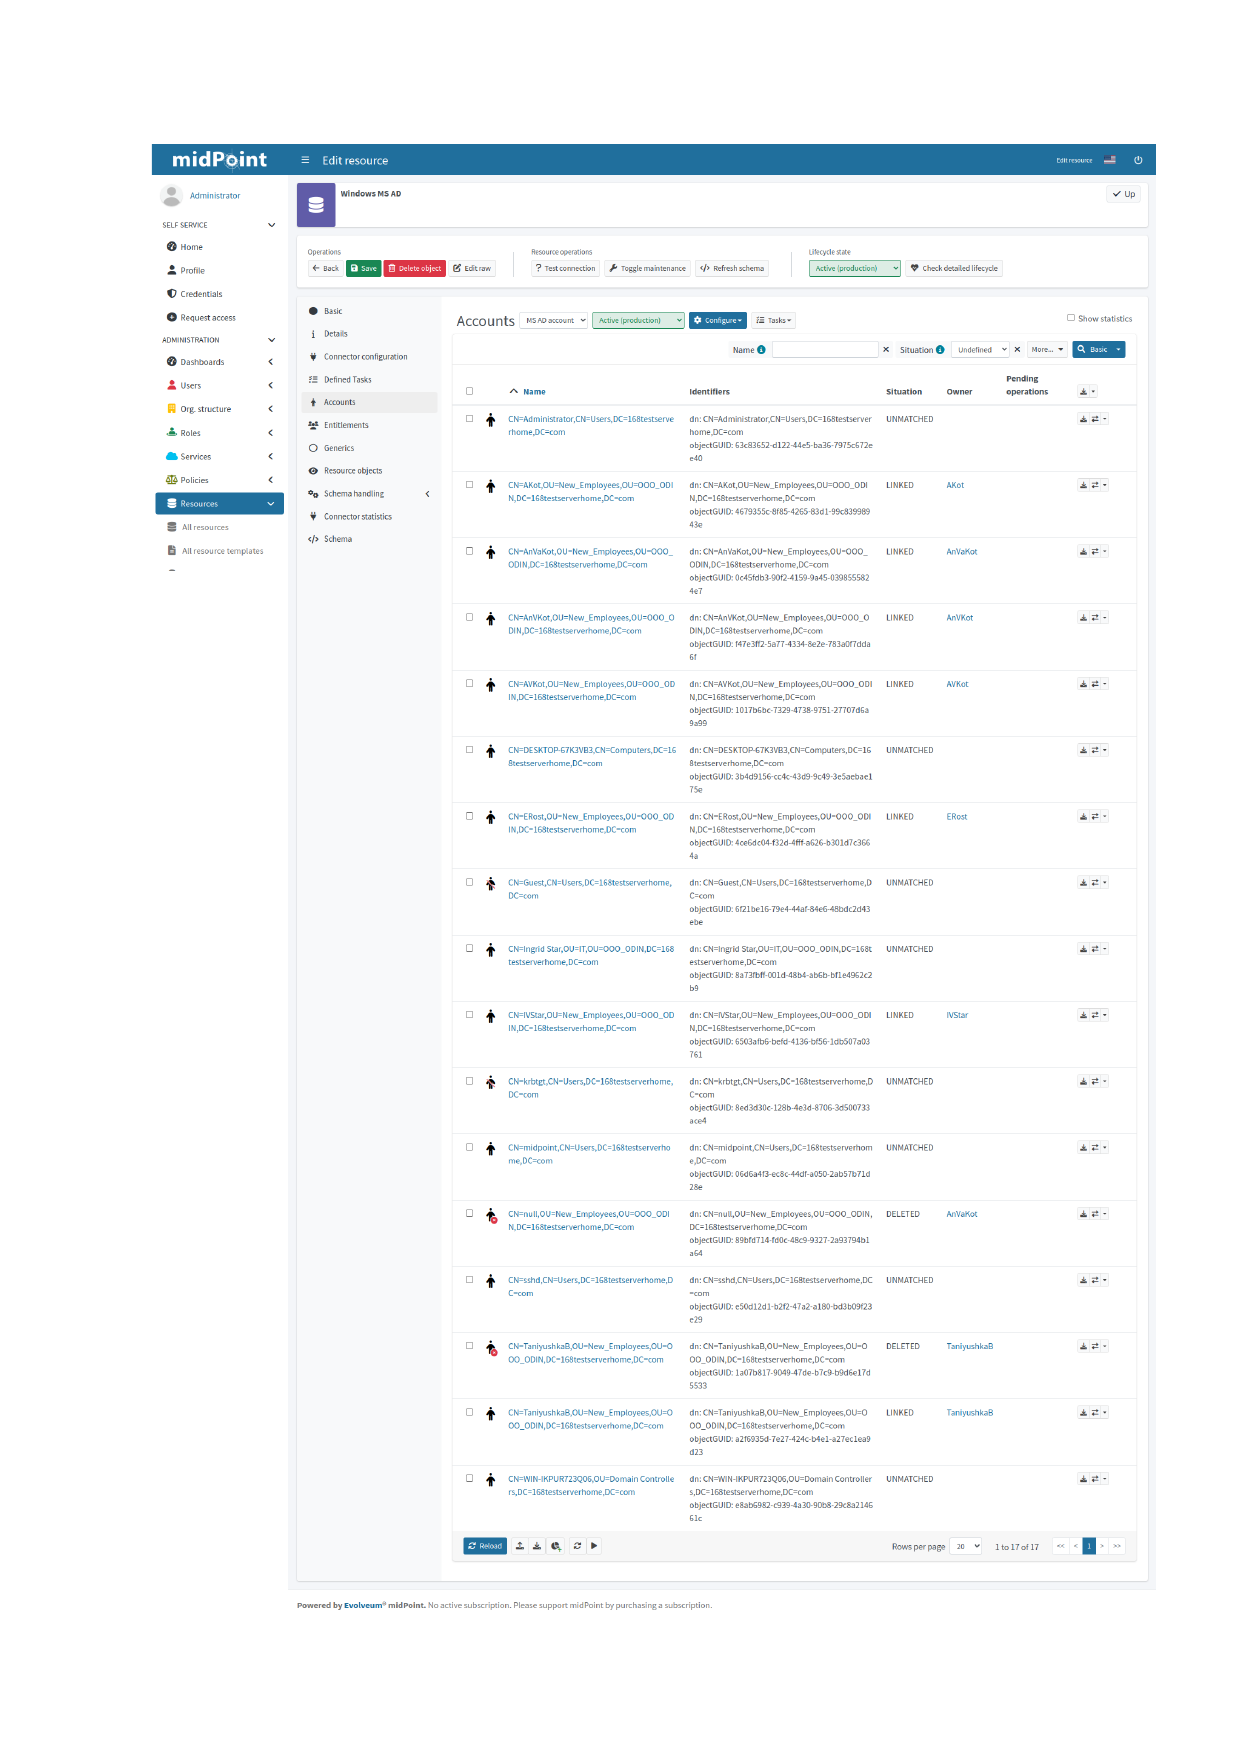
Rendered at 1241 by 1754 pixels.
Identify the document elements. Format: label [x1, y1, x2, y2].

picture [151, 144, 1156, 1620]
